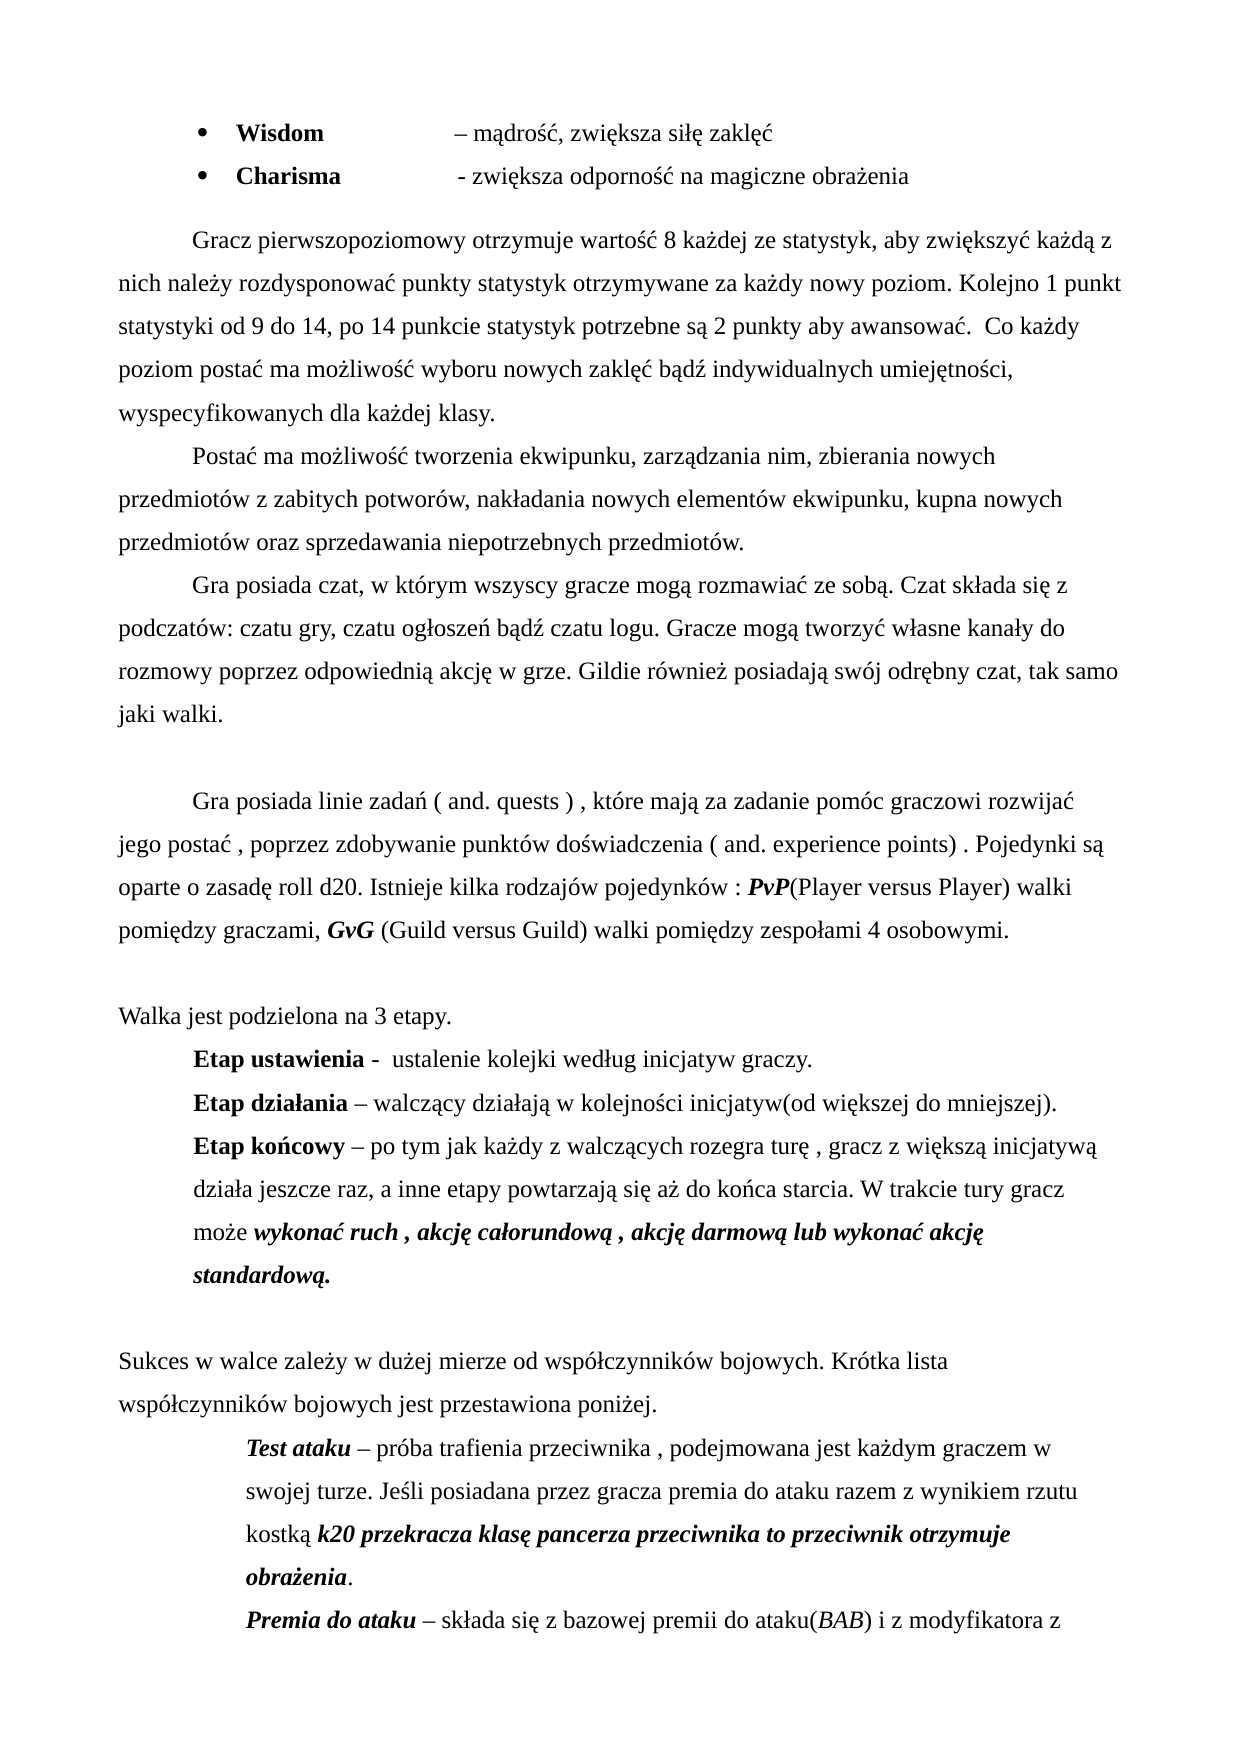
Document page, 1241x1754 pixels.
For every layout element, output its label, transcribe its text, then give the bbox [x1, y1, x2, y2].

text Premia do ataku – składa się z bazowej premii do ataku(BAB) i z modyfikatora z [246, 1605, 1122, 1634]
text Test ataku – próba trafienia przeciwnika , podejmowana jest każdym graczem w swojej turze. Jeśli posiadana przez gracza premia do ataku razem z wynikiem rzutu kostką k20 przekracza klasę pancerza przeciwnika to przeciwnik otrzymuje obrażenia. [246, 1433, 1122, 1591]
list Wisdom – mądrość, zwiększa siłę zaklęć [198, 118, 1122, 147]
text Gracz pierwszopoziomowy otrzymuje wartość 8 każdej ze statystyk, aby zwiększyć każdą z nich należy rozdysponować punkty statystyk otrzymywane za każdy nowy poziom. Kolejno 1 punkt statystyki od 9 do 14, po 14 punkcie statystyk potrzebne są 2 punkty aby awansować. Co każdy poziom postać ma możliwość wyboru nowych zaklęć bądź indywidualnych umiejętności, wyspecyfikowanych dla każdej klasy. [118, 225, 1122, 426]
text Etap działania – walczący działają w kolejności inicjatyw(od większej do mniejszej). [193, 1088, 1122, 1116]
list Charisma - zwiększa odporność na magiczne obrażenia [198, 161, 1122, 190]
text Etap końcowy – po tym jak każdy z walczących rozegra turę , gracz z większą inicjatywą działa jeszcze raz, a inne etapy powtarzają się aż do końca starcia. W trakcie tury gracz może wykonać ruch , akcję całorundową , akcję darmową lub wykonać akcję standardową. [193, 1131, 1122, 1289]
text Gra posiada czat, w którym wszyscy gracze mogą rozmawiać ze sobą. Czat składa się z podczatów: czatu gry, czatu ogłoszeń bądź czatu logu. Gracze mogą tworzyć własne kanały do rozmowy poprzez odpowiednią akcję w grze. Gildie również posiadają swój odrębny czat, tak samo jaki walki. [118, 570, 1122, 728]
text Walka jest podzielona na 3 etapy. [118, 1001, 1122, 1030]
text Etap ustawienia - ustalenie kolejki według inicjatyw graczy. [193, 1044, 1122, 1073]
text Postać ma możliwość tworzenia ekwipunku, zarządzania nim, zbierania nowych przedmiotów z zabitych potworów, nakładania nowych elementów ekwipunku, kupna nowych przedmiotów oraz sprzedawania niepotrzebnych przedmiotów. [118, 441, 1122, 556]
text Sukces w walce zależy w dużej mierze od współczynników bojowych. Krótka lista współczynników bojowych jest przestawiona poniżej. [118, 1346, 1122, 1418]
text Gra posiada linie zadań ( and. quests ) , które mają za zadanie pomóc graczowi rozwijać jego postać , poprzez zdobywanie punktów doświadczenia ( and. experience points) . Pojedynki są oparte o zasadę roll d20. Istnieje kilka rodzajów pojedynków : PvP(Player versus Player) walki pomiędzy graczami, GvG (Guild versus Guild) walki pomiędzy zespołami 4 osobowymi. [118, 786, 1122, 944]
